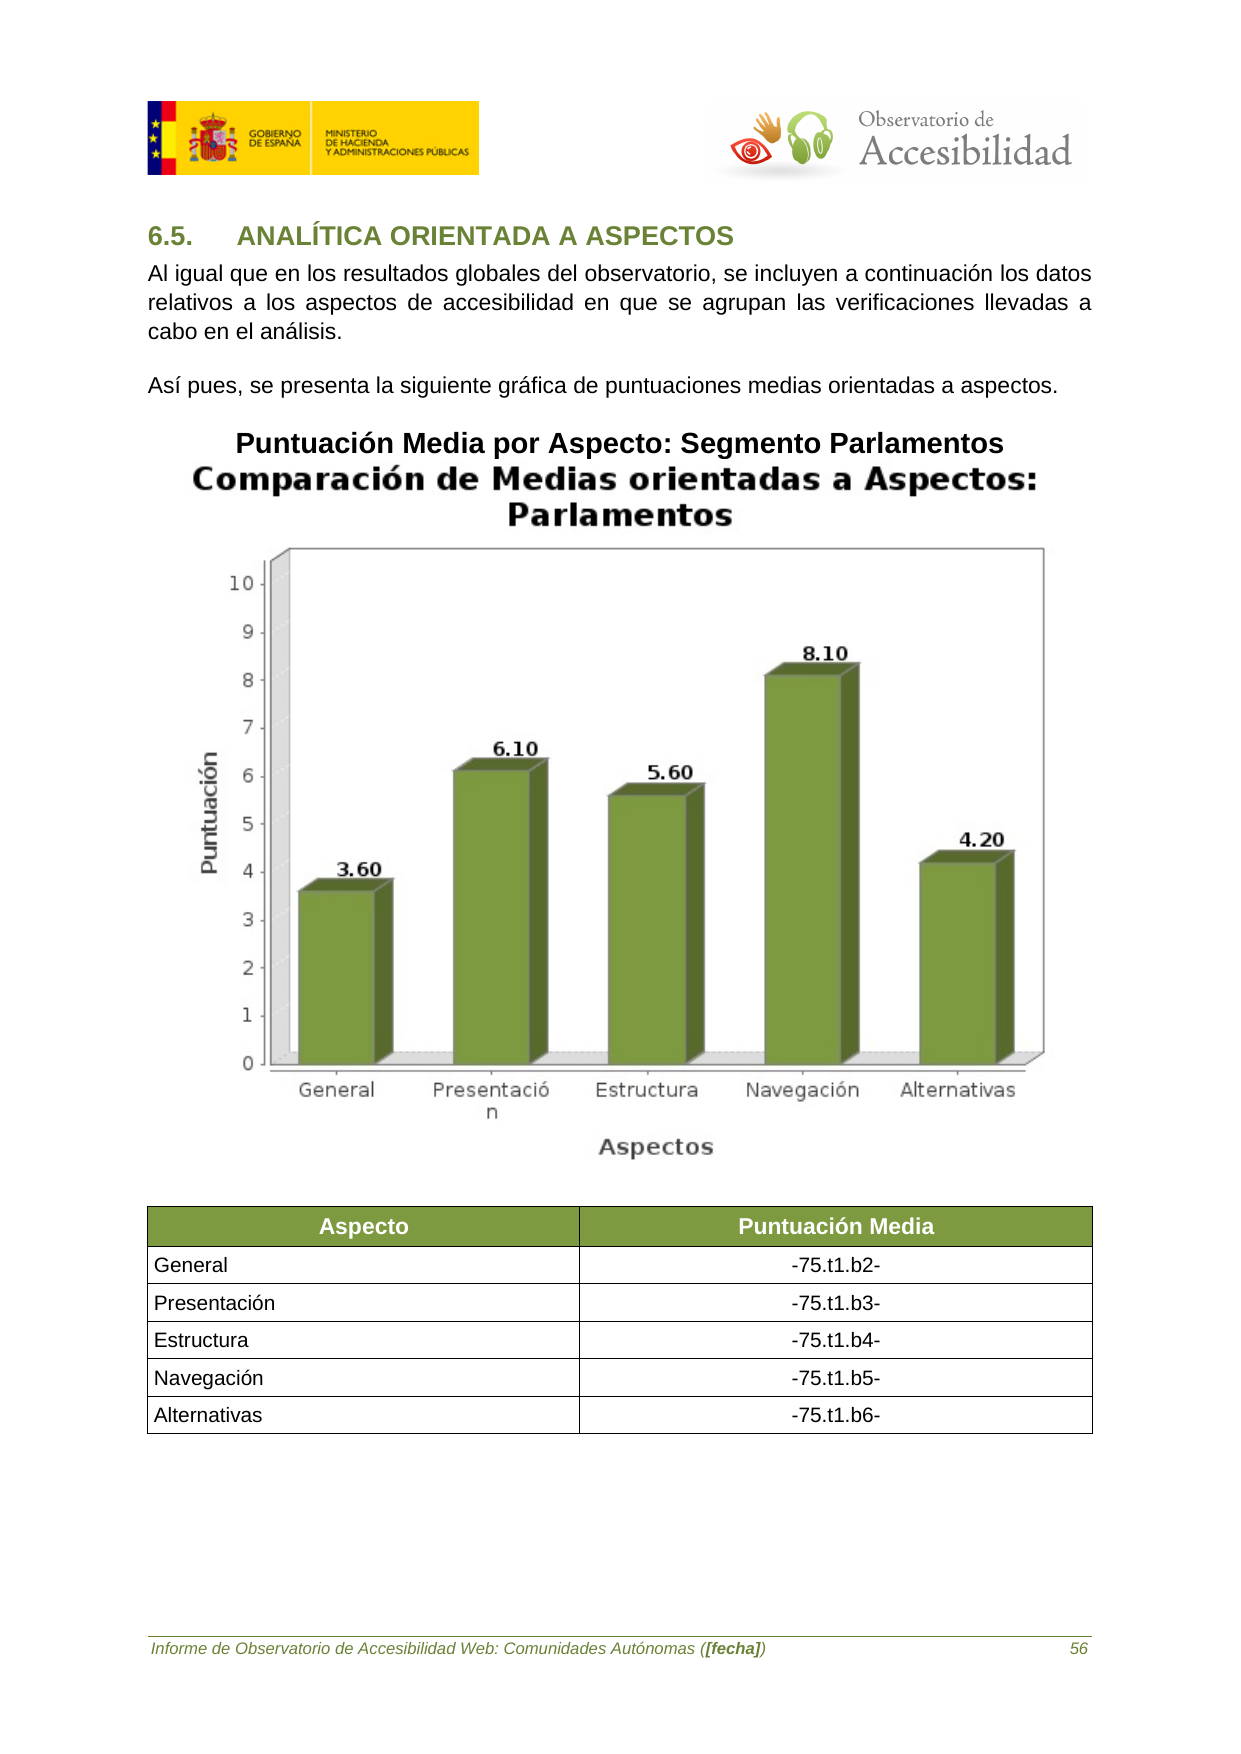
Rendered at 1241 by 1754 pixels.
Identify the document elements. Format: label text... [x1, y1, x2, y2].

table_cell -75.t1.b6- [580, 1397, 1092, 1433]
picture [147, 101, 479, 175]
subtitle Analítica orientada a aspectos [148, 220, 1092, 251]
table_cell -75.t1.b4- [580, 1322, 1092, 1358]
table_cell Alternativas [148, 1397, 579, 1433]
table_cell -75.t1.b5- [580, 1359, 1092, 1396]
picture [178, 459, 1062, 1169]
table_cell Presentación [148, 1284, 579, 1321]
table_header Aspecto [148, 1207, 579, 1246]
table_cell -75.t1.b2- [580, 1247, 1092, 1283]
table_header Puntuación Media [580, 1207, 1092, 1246]
text Al igual que en los resultados globales del observatorio, se incluyen a continuación los datos relativos a los aspectos de accesibilidad en que se agrupan las verificaciones llevadas a cabo en el análisis. [148, 260, 1092, 344]
table_cell Navegación [148, 1359, 579, 1396]
picture [710, 102, 1086, 185]
text Puntuación Media por Aspecto: Segmento Parlamentos [148, 426, 1092, 460]
table_cell General [148, 1247, 579, 1283]
text Así pues, se presenta la siguiente gráfica de puntuaciones medias orientadas a aspectos. [148, 372, 1092, 398]
table_cell Estructura [148, 1322, 579, 1358]
table_cell -75.t1.b3- [580, 1284, 1092, 1321]
